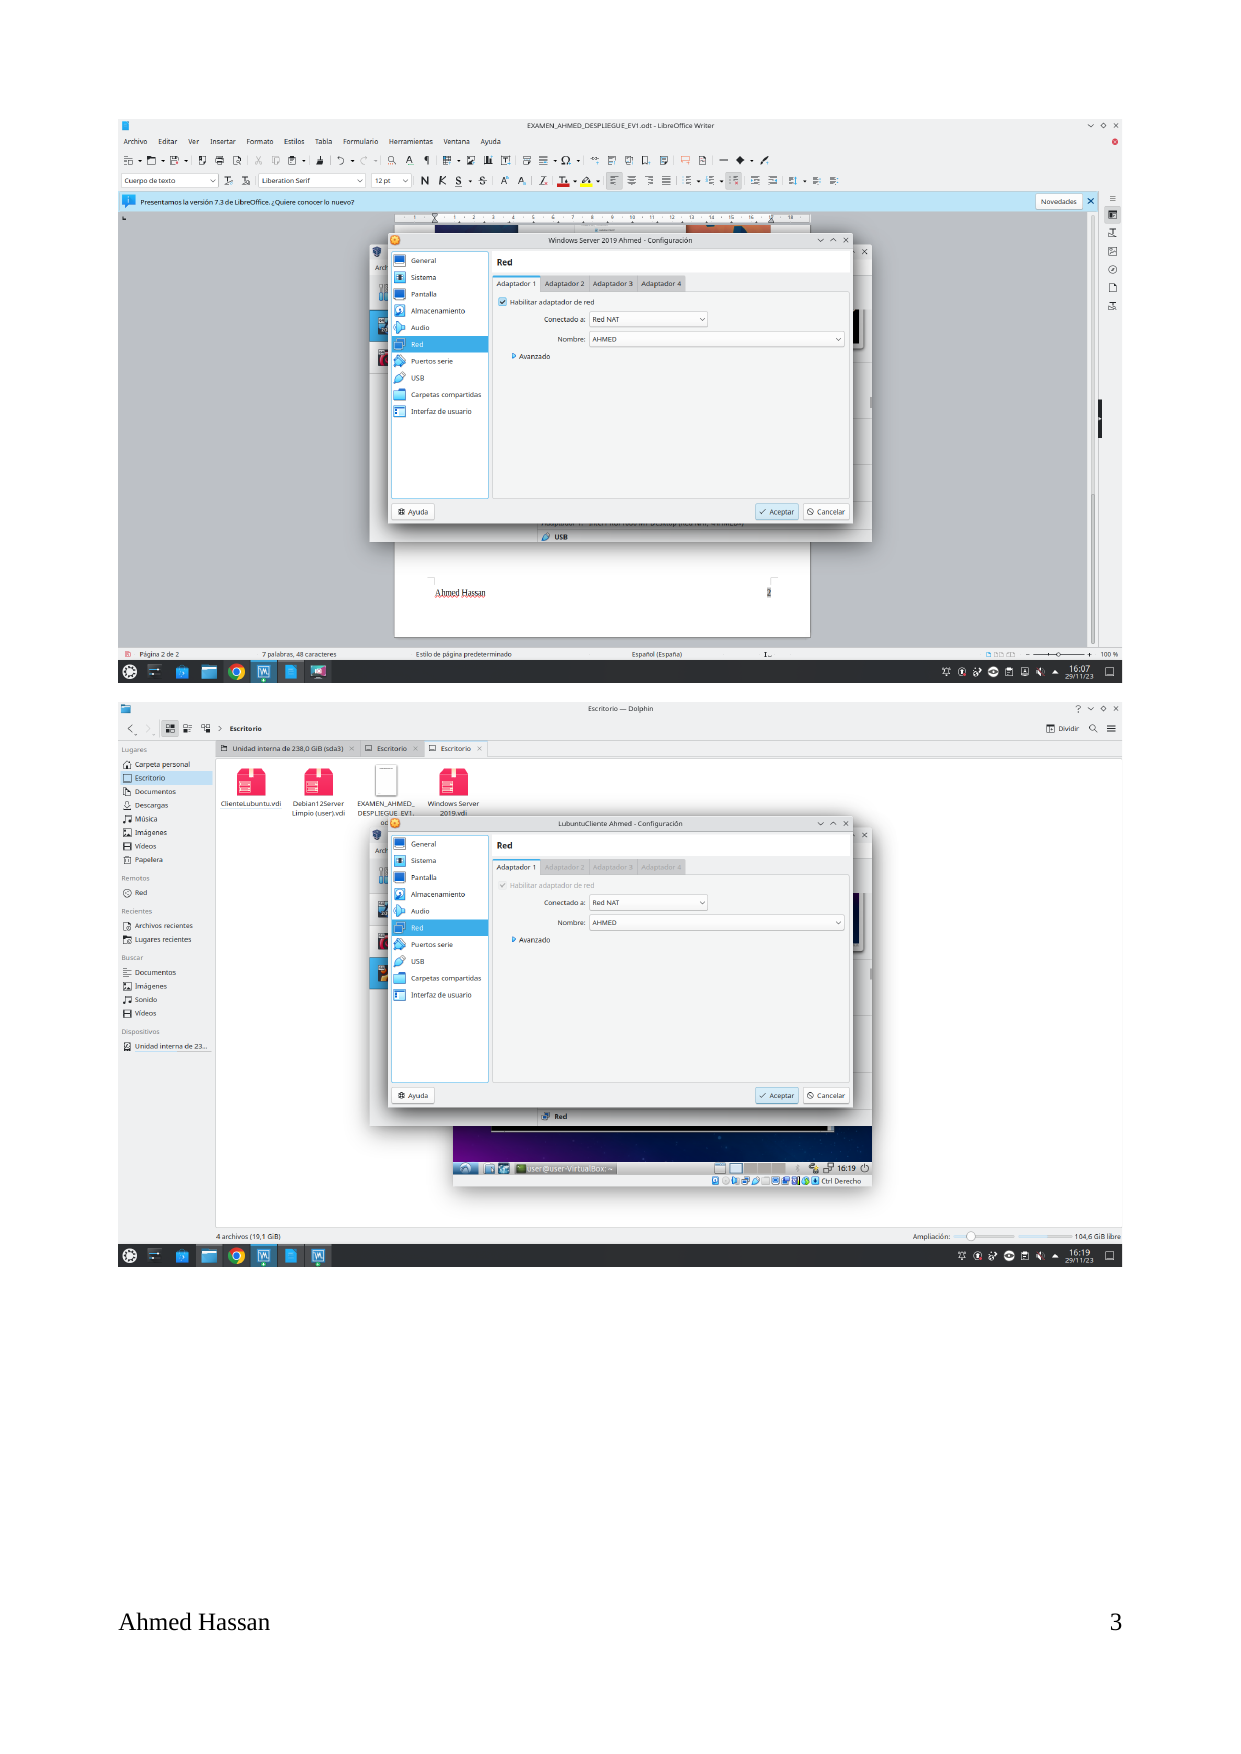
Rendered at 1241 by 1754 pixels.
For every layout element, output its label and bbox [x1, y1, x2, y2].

picture [118, 701, 1123, 1267]
picture [118, 118, 1123, 683]
